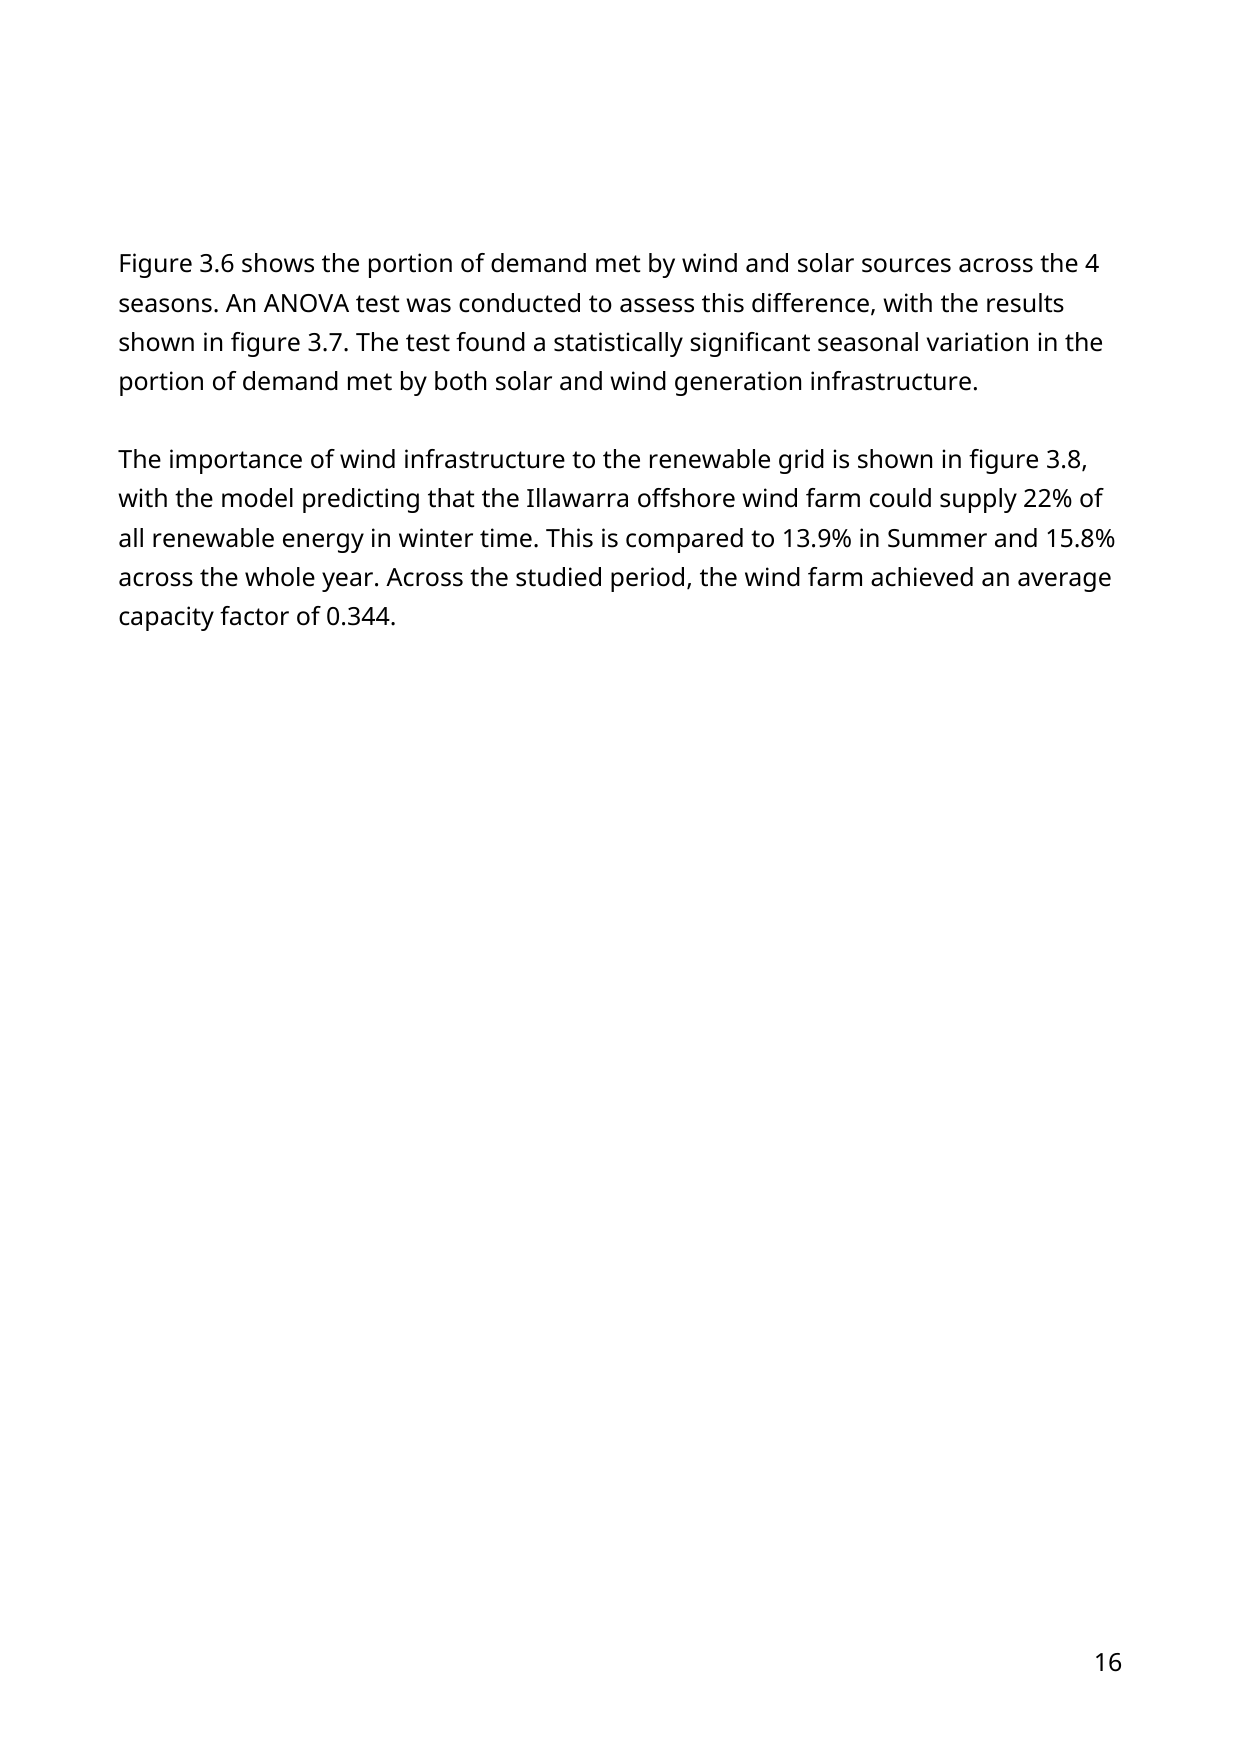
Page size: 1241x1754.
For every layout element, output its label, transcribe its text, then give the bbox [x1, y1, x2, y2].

table_cell [101, 118, 1139, 207]
text Figure 3.6 shows the portion of demand met by wind and solar sources across the 4 seasons. An ANOVA test was conducted to assess this difference, with the results shown in figure 3.7. The test found a statistically significant seasonal variation in the portion of demand met by both solar and wind generation infrastructure. [118, 246, 1122, 398]
text The importance of wind infrastructure to the renewable grid is shown in figure 3.8, with the model predicting that the Illawarra offshore wind farm could supply 22% of all renewable energy in winter time. This is compared to 13.9% in Summer and 15.8% across the whole year. Across the studied period, the wind farm achieved an average capacity factor of 0.344. [118, 442, 1122, 633]
